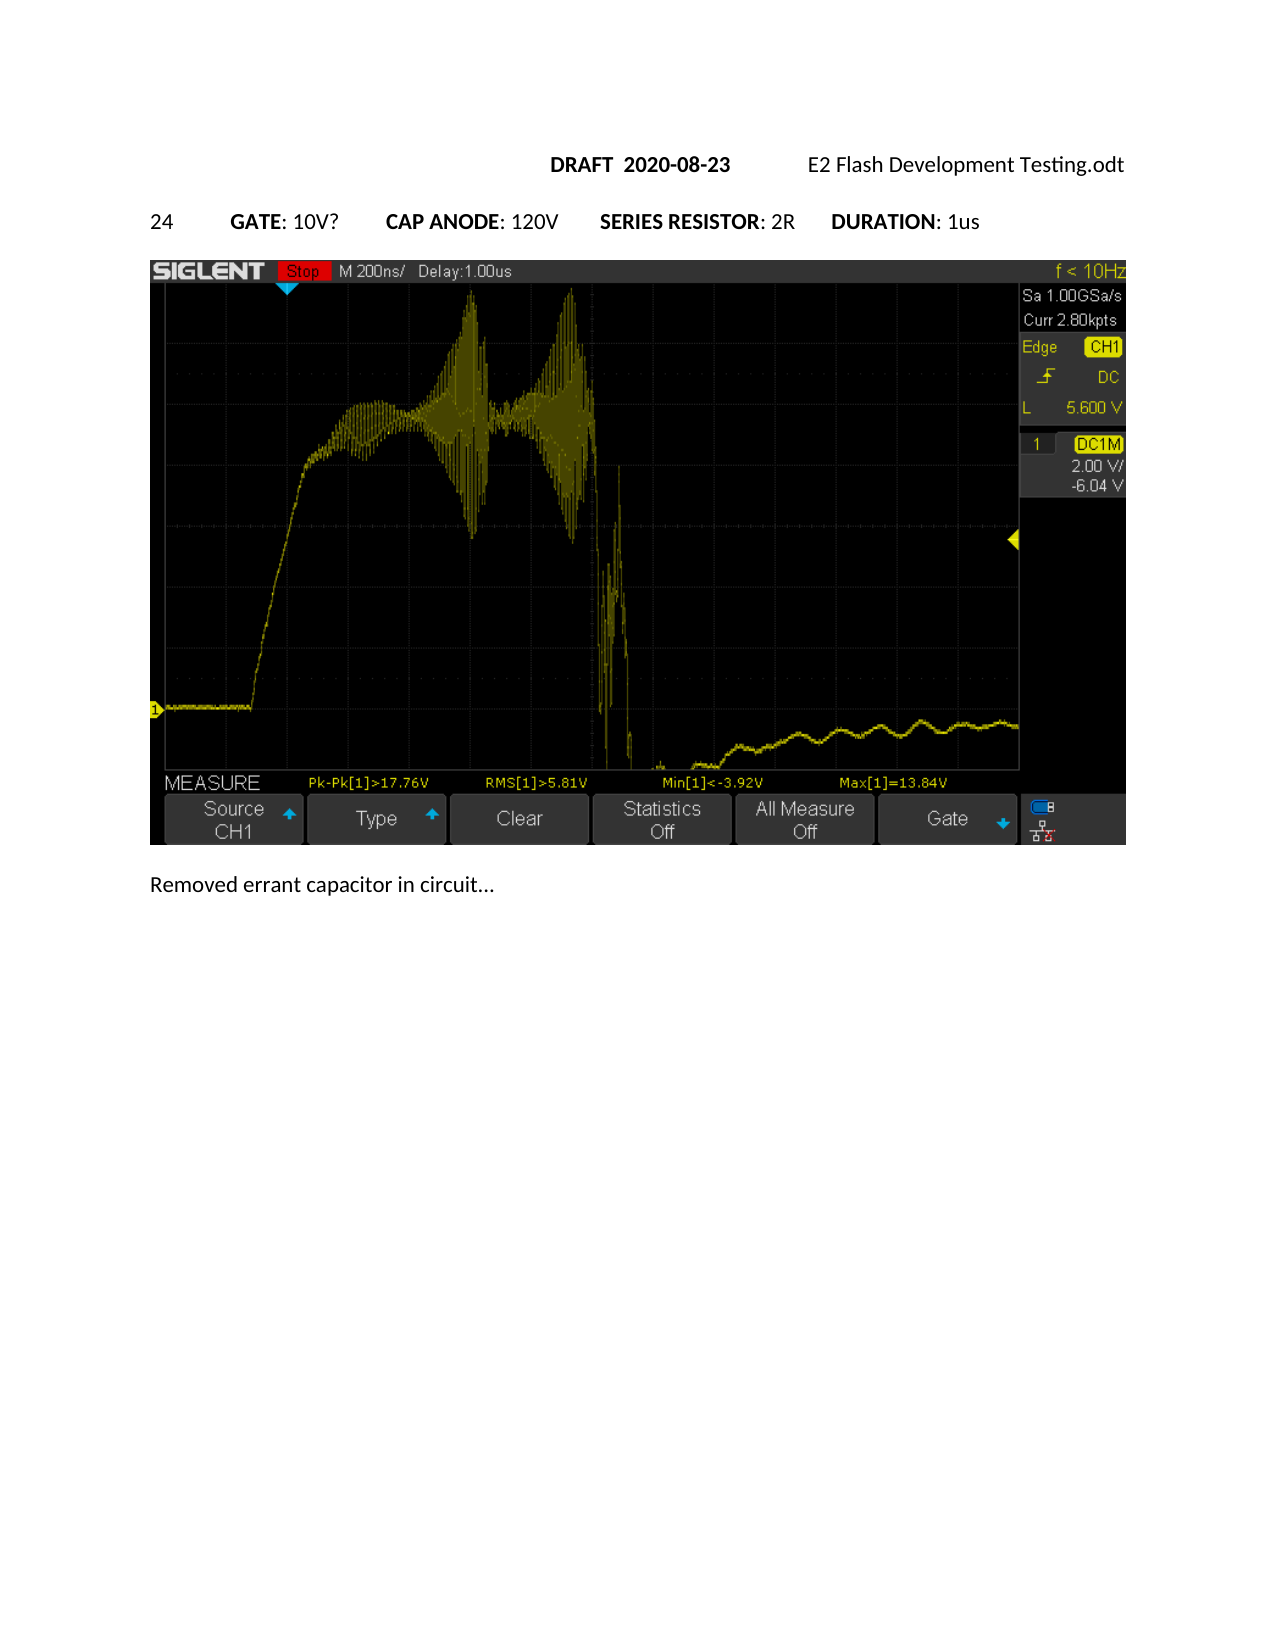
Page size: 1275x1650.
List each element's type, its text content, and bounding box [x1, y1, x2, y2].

picture [150, 260, 1126, 845]
text 24 GATE: 10V? CAP ANODE: 120V SERIES RESISTOR: 2R DURATION: 1us [150, 207, 1125, 236]
text Removed errant capacitor in circuit... [150, 870, 1125, 898]
